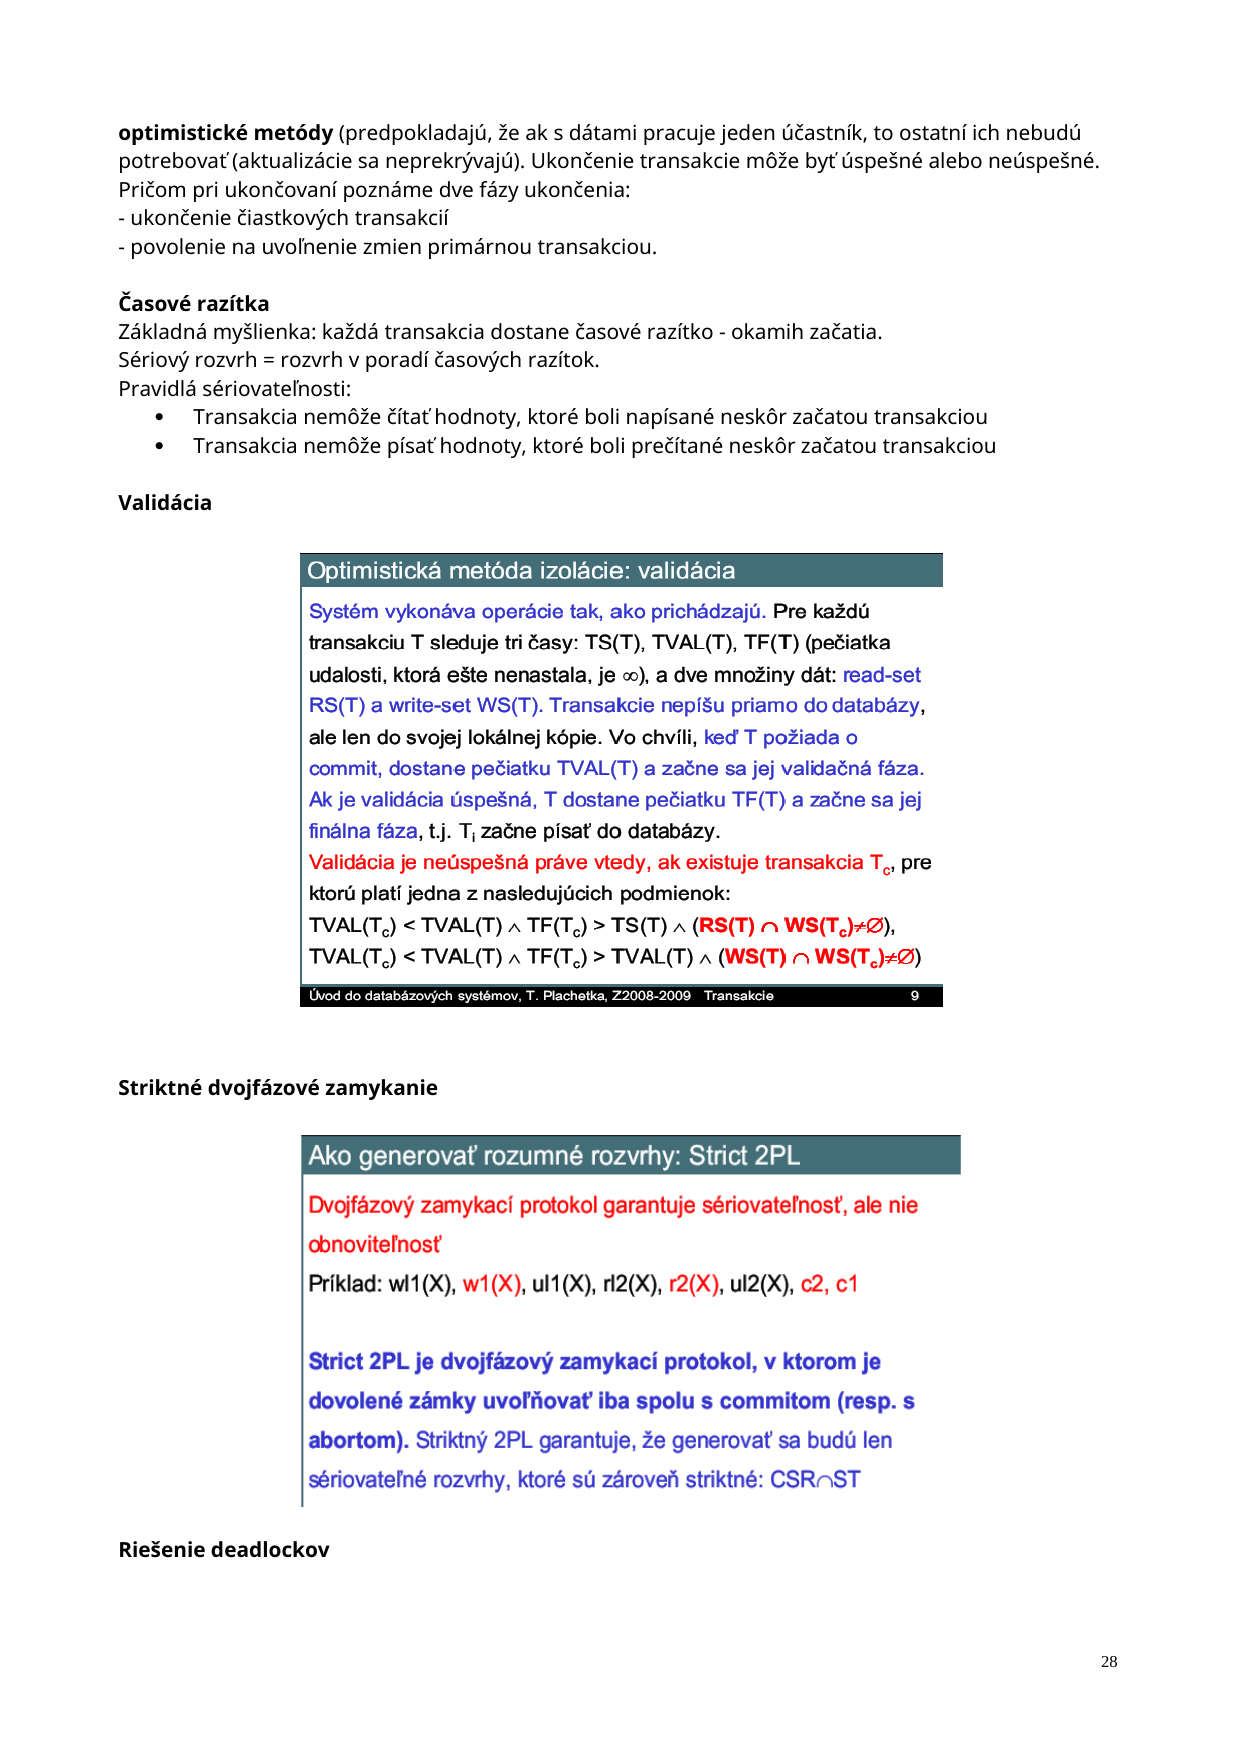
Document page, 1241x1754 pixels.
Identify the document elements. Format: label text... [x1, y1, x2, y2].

text Základná myšlienka: každá transakcia dostane časové razítko - okamih začatia. [118, 317, 1122, 346]
text Pravidlá sériovateľnosti: [118, 374, 1122, 402]
text - ukončenie čiastkových transakcií [118, 203, 1122, 232]
text Validácia [118, 488, 1122, 516]
text Riešenie deadlockov [118, 1535, 1122, 1563]
list Transakcia nemôže čítať hodnoty, ktoré boli napísané neskôr začatou transakciou [156, 402, 1122, 431]
text optimistické metódy (predpokladajú, že ak s dátami pracuje jeden účastník, to ostatní ich nebudú potrebovať (aktualizácie sa neprekrývajú). Ukončenie transakcie môže byť úspešné alebo neúspešné. Pričom pri ukončovaní poznáme dve fázy ukončenia: [118, 118, 1122, 203]
picture [289, 544, 951, 1016]
text - povolenie na uvoľnenie zmien primárnou transakciou. [118, 232, 1122, 260]
list Transakcia nemôže písať hodnoty, ktoré boli prečítané neskôr začatou transakciou [156, 431, 1122, 459]
picture [290, 1122, 968, 1507]
text Sériový rozvrh = rozvrh v poradí časových razítok. [118, 346, 1122, 374]
text Striktné dvojfázové zamykanie [118, 1073, 1122, 1101]
text Časové razítka [118, 289, 1122, 317]
